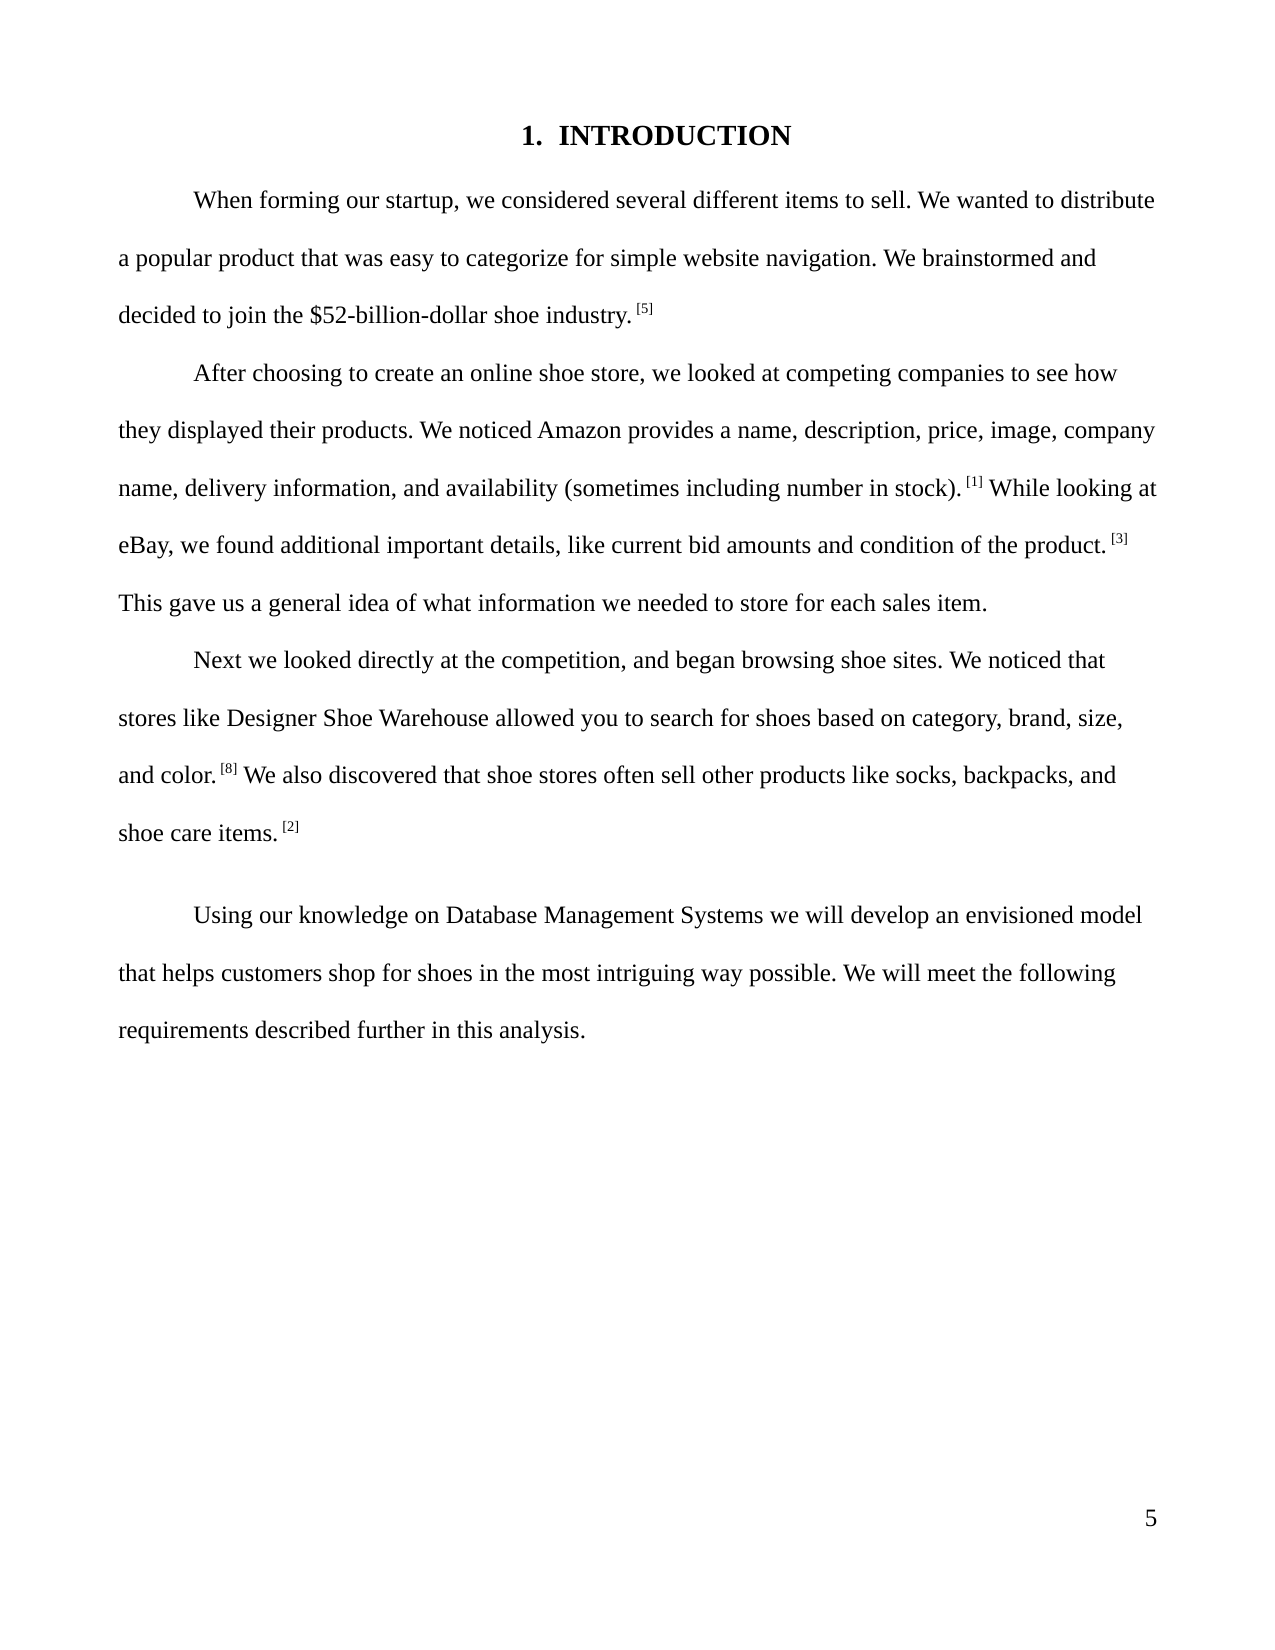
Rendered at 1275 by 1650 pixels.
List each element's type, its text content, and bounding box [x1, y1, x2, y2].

text Using our knowledge on Database Management Systems we will develop an envisioned model that helps customers shop for shoes in the most intriguing way possible. We will meet the following requirements described further in this analysis. [118, 900, 1157, 1044]
text Next we looked directly at the competition, and began browsing shoe sites. We noticed that stores like Designer Shoe Warehouse allowed you to search for shoes based on category, brand, size, and color. [8] We also discovered that shoe stores often sell other products like socks, backpacks, and shoe care items. [2] [118, 645, 1157, 846]
text After choosing to create an online shoe store, we looked at competing companies to see how they displayed their products. We noticed Amazon provides a name, description, price, image, company name, delivery information, and availability (sometimes including number in stock). [1] While looking at eBay, we found additional important details, like current bid amounts and condition of the product. [3] This gave us a general idea of what information we needed to store for each sales item. [118, 358, 1157, 616]
text When forming our startup, we considered several different items to sell. We wanted to distribute a popular product that was easy to categorize for simple website navigation. We brainstormed and decided to join the $52-billion-dollar shoe industry. [5] [118, 185, 1157, 329]
list INTRODUCTION [156, 118, 1157, 152]
